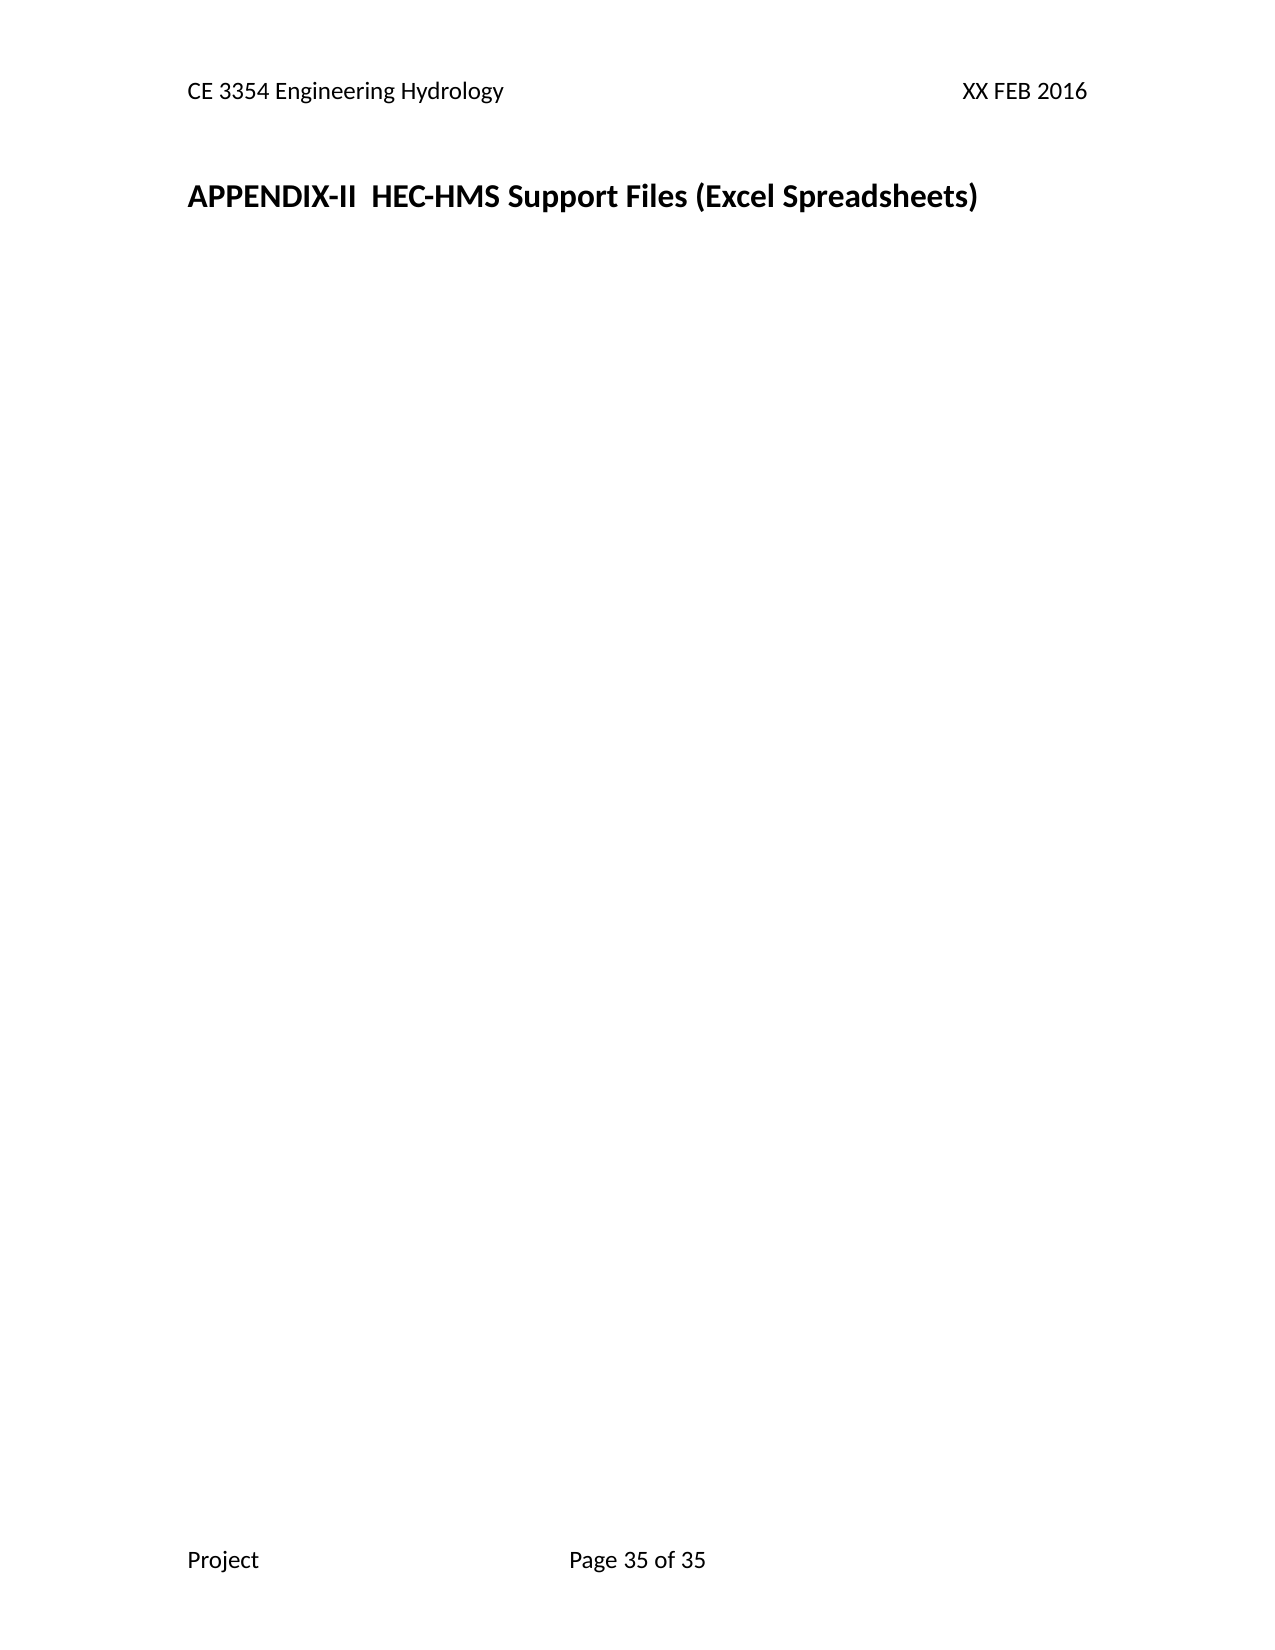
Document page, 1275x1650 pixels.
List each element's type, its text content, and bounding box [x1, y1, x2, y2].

subtitle APPENDIX-II HEC-HMS Support Files (Excel Spreadsheets) [187, 175, 1087, 216]
